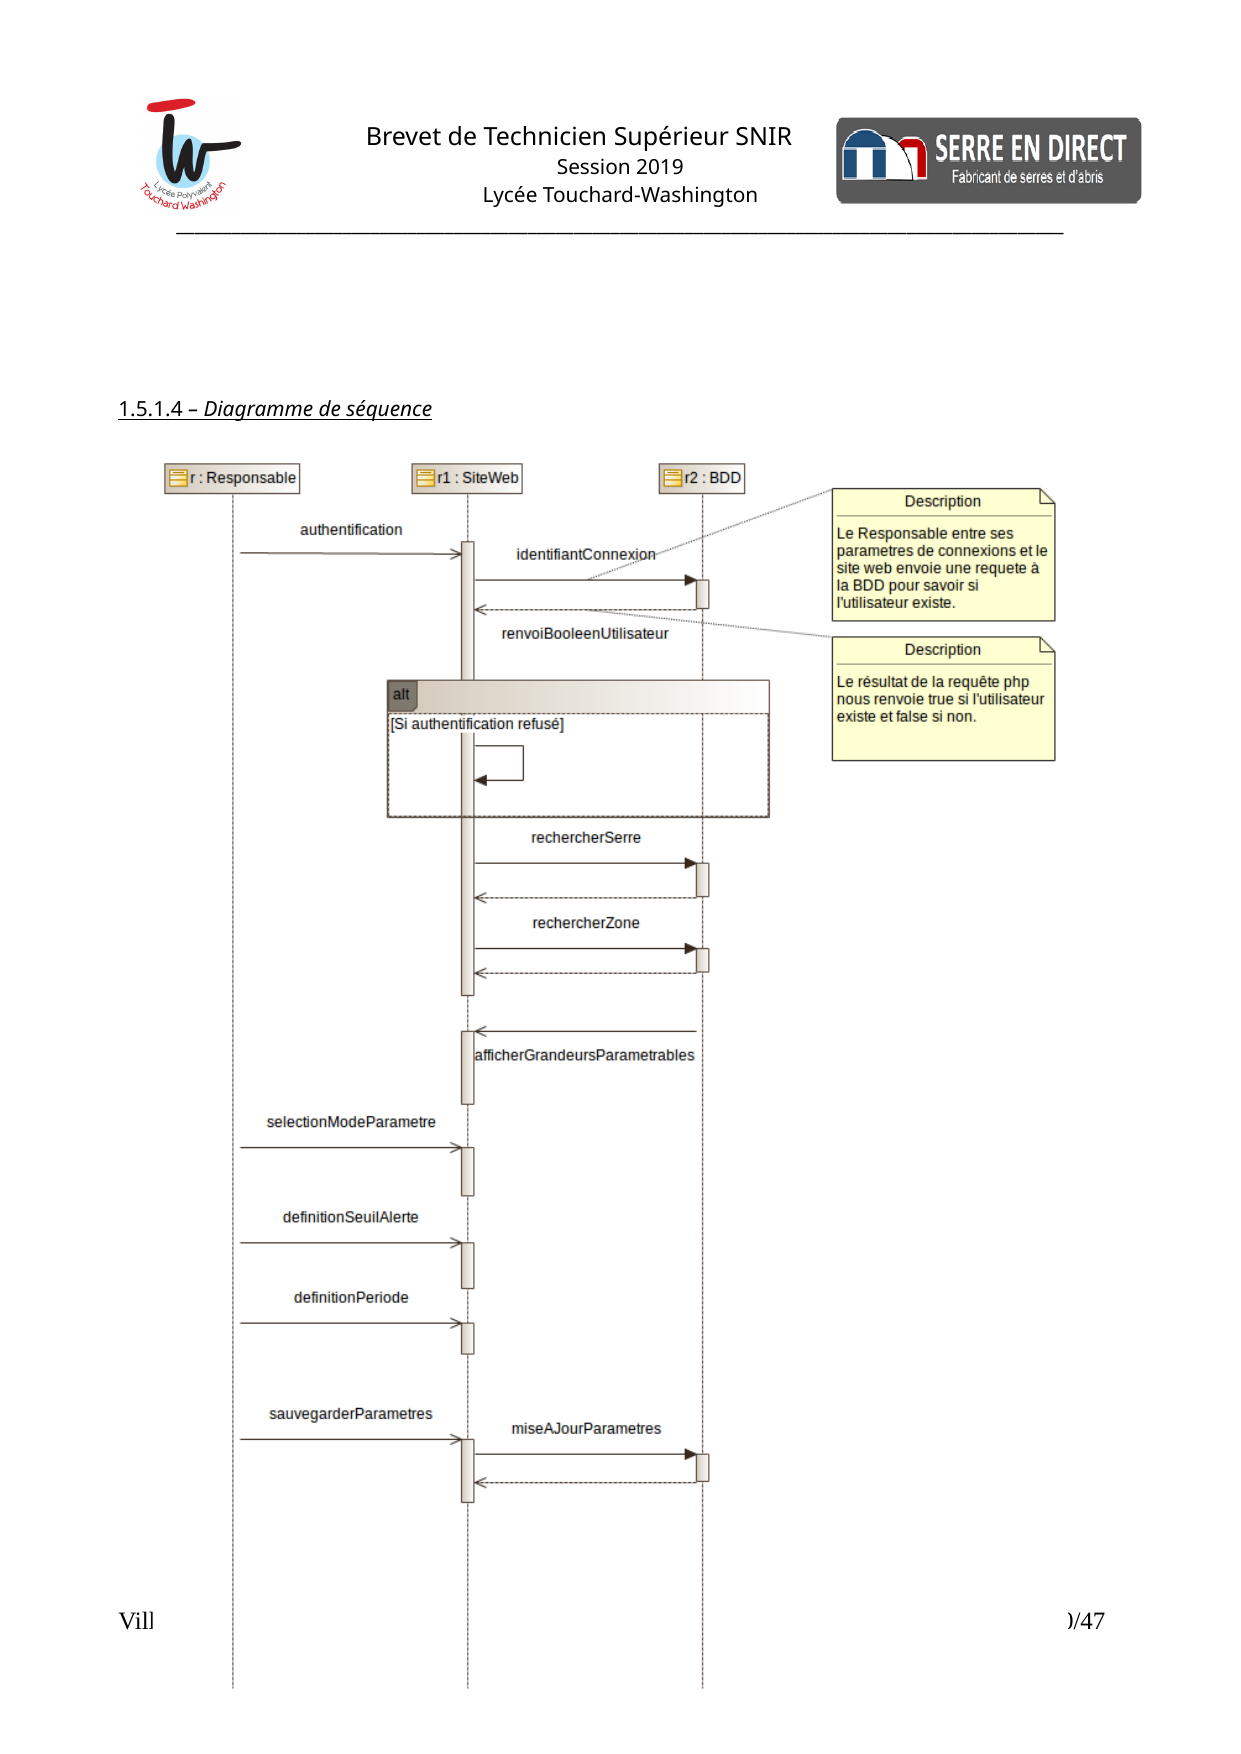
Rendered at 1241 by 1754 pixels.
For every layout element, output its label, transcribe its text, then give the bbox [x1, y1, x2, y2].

picture [138, 95, 243, 212]
picture [152, 451, 1068, 1701]
picture [831, 115, 1145, 208]
subtitle 1.5.1.4 – Diagramme de séquence [118, 394, 1122, 423]
